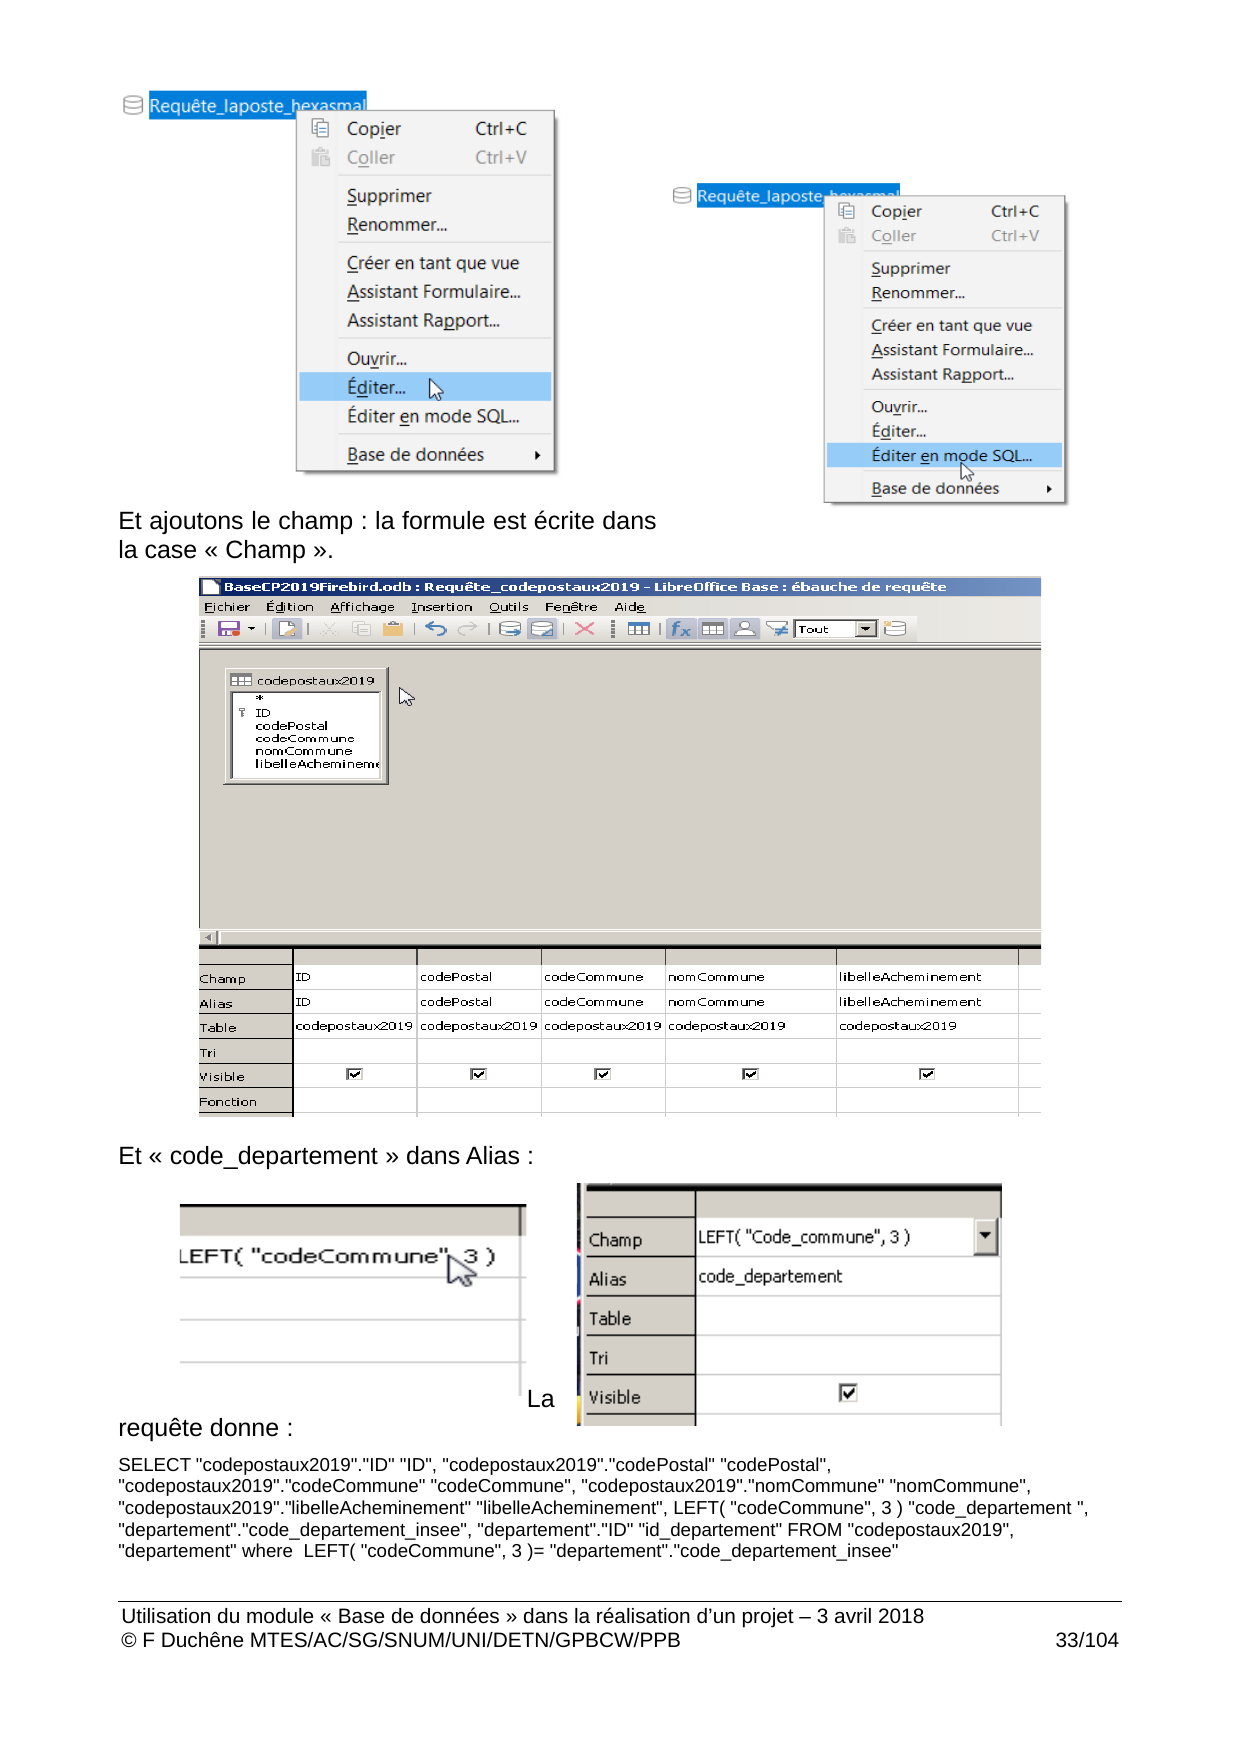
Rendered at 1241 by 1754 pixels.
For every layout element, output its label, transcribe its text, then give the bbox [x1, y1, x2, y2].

text Et « code_departement » dans Alias : [118, 1141, 1122, 1170]
text Et ajoutons le champ : la formule est écrite dans la case « Champ ». [118, 506, 1122, 564]
picture [656, 175, 1078, 511]
picture [576, 1183, 1002, 1426]
text SELECT "codepostaux2019"."ID" "ID", "codepostaux2019"."codePostal" "codePostal", "codepostaux2019"."codeCommune" "codeCommune", "codepostaux2019"."nomCommune" "nomCommune", "codepostaux2019"."libelleAcheminement" "libelleAcheminement", LEFT( "codeCommune", 3 ) "code_departement ", "departement"."code_departement_insee", "departement"."ID" "id_departement" FROM "codepostaux2019", "departement" where LEFT( "codeCommune", 3 )= "departement"."code_departement_insee" [118, 1454, 1122, 1562]
picture [104, 75, 566, 486]
text La requête donne : [118, 1384, 1122, 1441]
